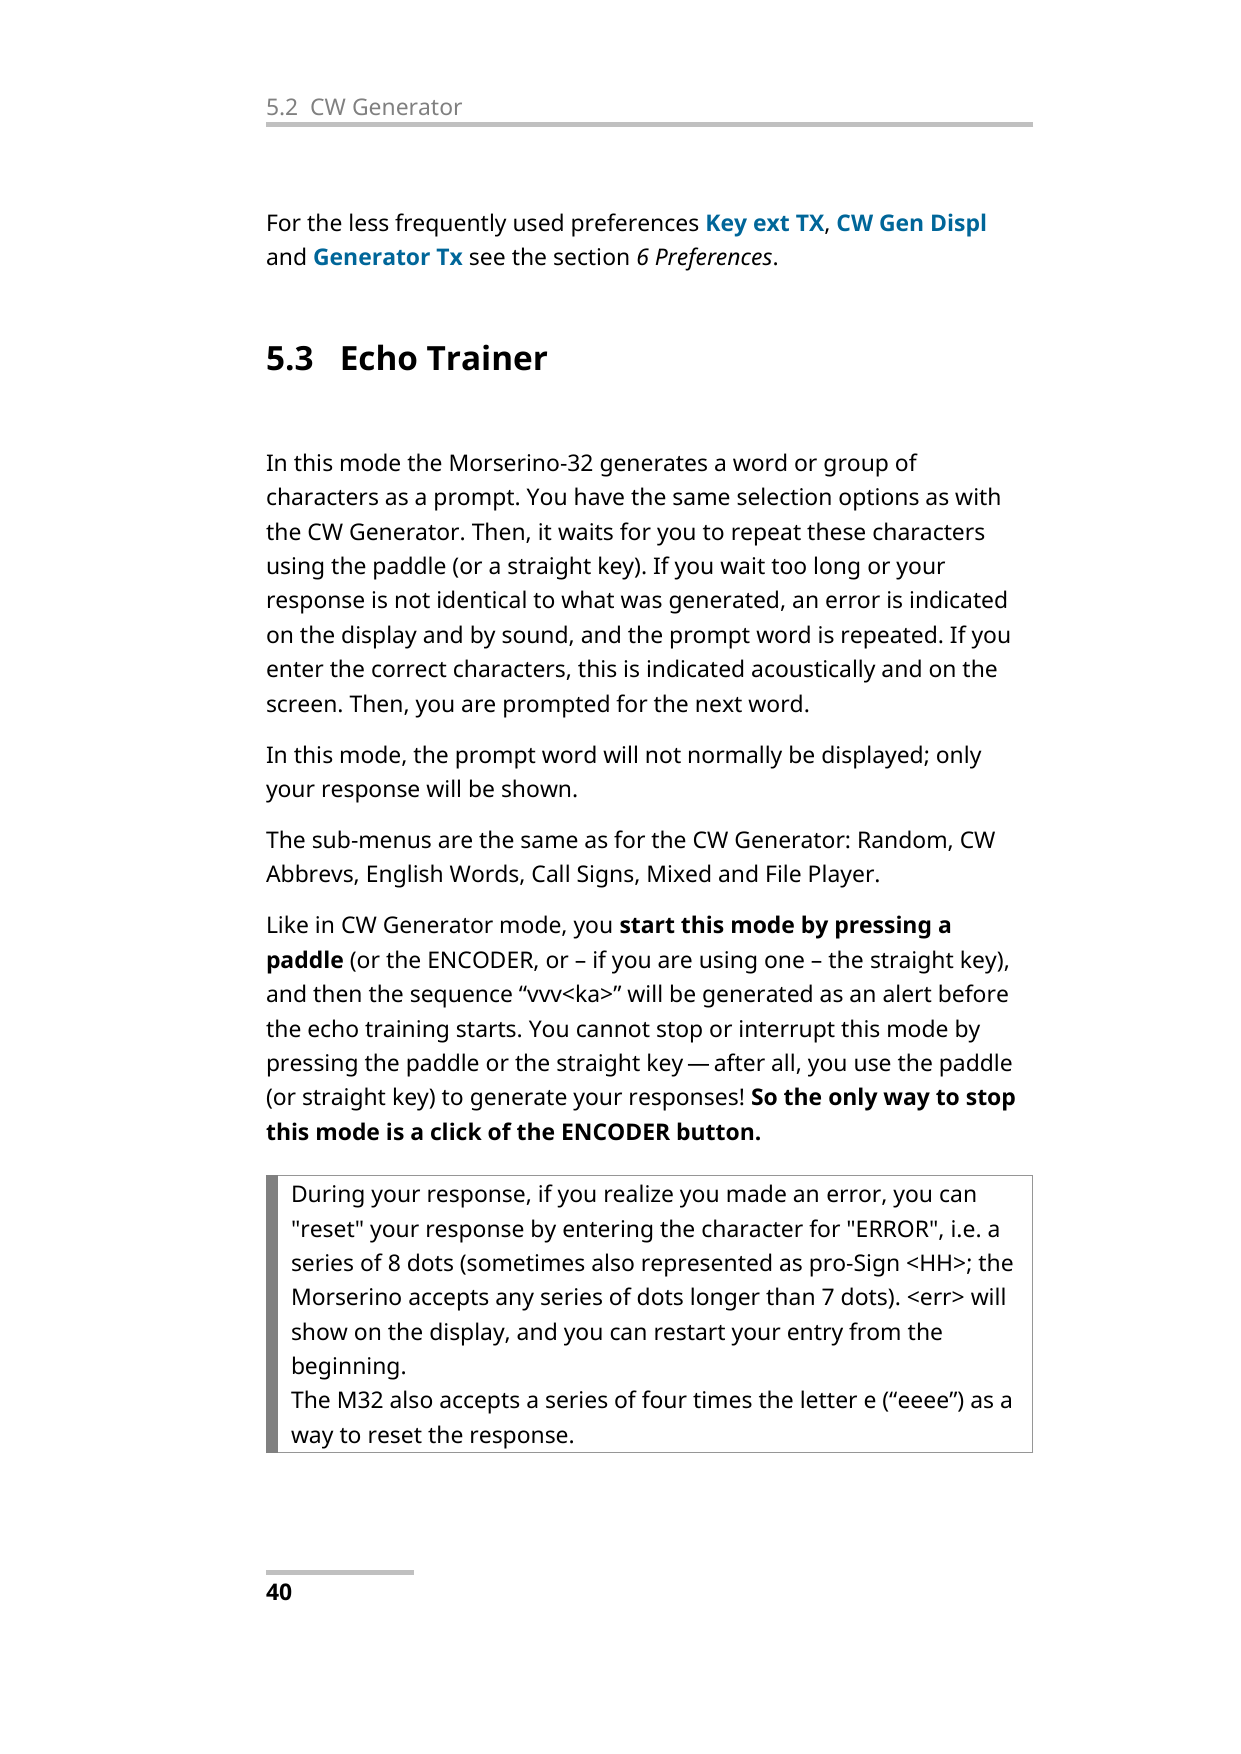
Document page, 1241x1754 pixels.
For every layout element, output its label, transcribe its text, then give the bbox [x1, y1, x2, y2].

text During your response, if you realize you made an error, you can "reset" your response by entering the character for "ERROR", i.e. a series of 8 dots (sometimes also represented as pro-Sign <HH>; the Morserino accepts any series of dots longer than 7 dots). <err> will show on the display, and you can restart your entry from the beginning. The M32 also accepts a series of four times the letter e (“eeee”) as a way to reset the response. [278, 1176, 1032, 1452]
text For the less frequently used preferences Key ext TX, CW Gen Displ and Generator Tx see the section 6 Preferences. [266, 207, 1033, 272]
text Like in CW Generator mode, you start this mode by pressing a paddle (or the ENCODER, or – if you are using one – the straight key), and then the sequence “vvv<ka>” will be generated as an alert before the echo training starts. You cannot stop or interrupt this mode by pressing the paddle or the straight key — after all, you use the paddle (or straight key) to generate your responses! So the only way to stop this mode is a click of the ENCODER button. [266, 909, 1033, 1147]
text In this mode, the prompt word will not normally be displayed; only your response will be shown. [266, 738, 1033, 804]
text In this mode the Morserino-32 generates a word or group of characters as a prompt. You have the same selection options as with the CW Generator. Then, it waits for you to repeat these characters using the paddle (or a straight key). If you wait too long or your response is not identical to what was generated, an error is indicated on the display and by sound, and the prompt word is repeated. If you enter the correct characters, this is indicated acoustically and on the screen. Then, you are prompted for the next word. [266, 447, 1033, 719]
text The sub-menus are the same as for the CW Generator: Random, CW Abbrevs, English Words, Call Signs, Mixed and File Player. [266, 824, 1033, 889]
subtitle Echo Trainer [266, 334, 1033, 380]
